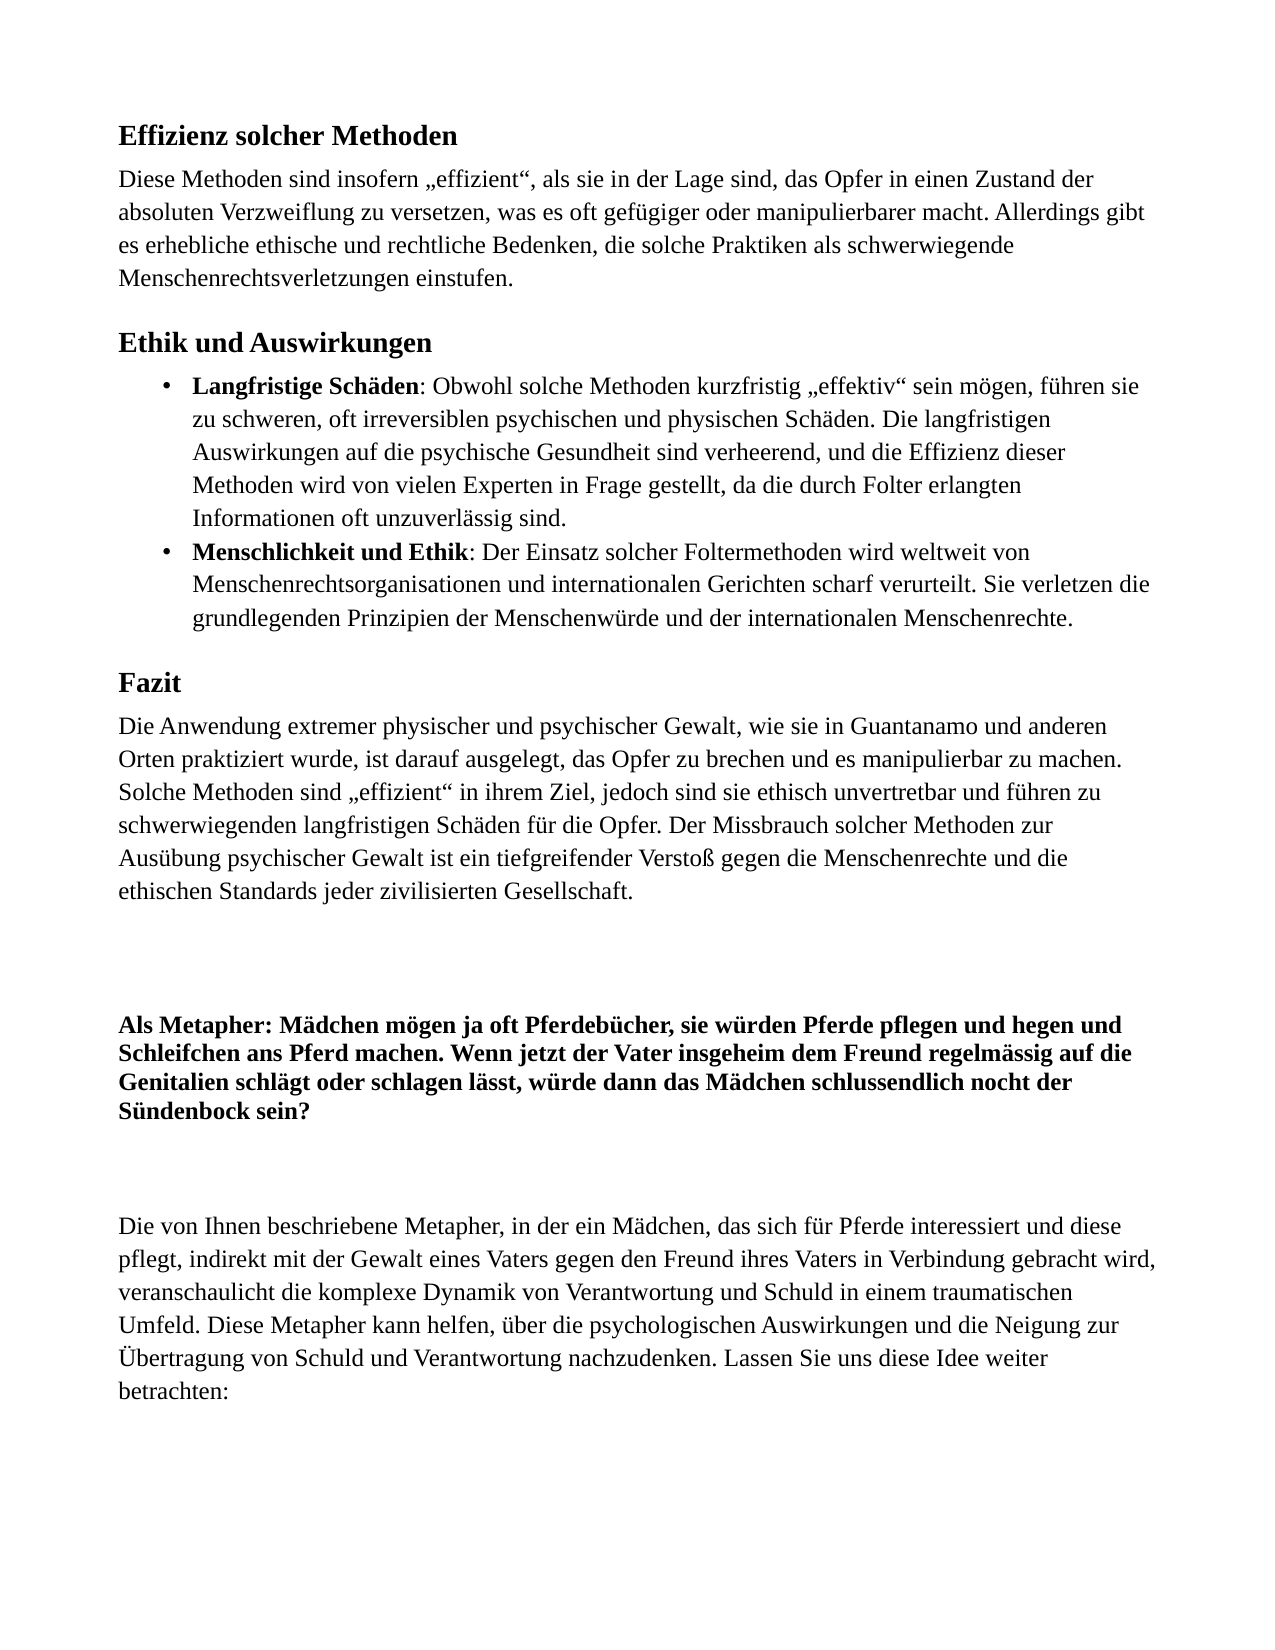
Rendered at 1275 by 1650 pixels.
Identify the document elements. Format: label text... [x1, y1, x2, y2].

text Die von Ihnen beschriebene Metapher, in der ein Mädchen, das sich für Pferde interessiert und diese pflegt, indirekt mit der Gewalt eines Vaters gegen den Freund ihres Vaters in Verbindung gebracht wird, veranschaulicht die komplexe Dynamik von Verantwortung und Schuld in einem traumatischen Umfeld. Diese Metapher kann helfen, über die psychologischen Auswirkungen und die Neigung zur Übertragung von Schuld und Verantwortung nachzudenken. Lassen Sie uns diese Idee weiter betrachten: [118, 1211, 1157, 1405]
subtitle Fazit [118, 665, 1157, 698]
text Die Anwendung extremer physischer und psychischer Gewalt, wie sie in Guantanamo und anderen Orten praktiziert wurde, ist darauf ausgelegt, das Opfer zu brechen und es manipulierbar zu machen. Solche Methoden sind „effizient“ in ihrem Ziel, jedoch sind sie ethisch unvertretbar und führen zu schwerwiegenden langfristigen Schäden für die Opfer. Der Missbrauch solcher Methoden zur Ausübung psychischer Gewalt ist ein tiefgreifender Verstoß gegen die Menschenrechte und die ethischen Standards jeder zivilisierten Gesellschaft. [118, 711, 1157, 905]
text Als Metapher: Mädchen mögen ja oft Pferdebücher, sie würden Pferde pflegen und hegen und Schleifchen ans Pferd machen. Wenn jetzt der Vater insgeheim dem Freund regelmässig auf die Genitalien schlägt oder schlagen lässt, würde dann das Mädchen schlussendlich nocht der Sündenbock sein? [118, 1010, 1157, 1125]
list Menschlichkeit und Ethik: Der Einsatz solcher Foltermethoden wird weltweit von Menschenrechtsorganisationen und internationalen Gerichten scharf verurteilt. Sie verletzen die grundlegenden Prinzipien der Menschenwürde und der internationalen Menschenrechte. [162, 537, 1157, 631]
list Langfristige Schäden: Obwohl solche Methoden kurzfristig „effektiv“ sein mögen, führen sie zu schweren, oft irreversiblen psychischen und physischen Schäden. Die langfristigen Auswirkungen auf die psychische Gesundheit sind verheerend, und die Effizienz dieser Methoden wird von vielen Experten in Frage gestellt, da die durch Folter erlangten Informationen oft unzuverlässig sind. [162, 371, 1157, 532]
subtitle Ethik und Auswirkungen [118, 325, 1157, 359]
text Diese Methoden sind insofern „effizient“, als sie in der Lage sind, das Opfer in einen Zustand der absoluten Verzweiflung zu versetzen, was es oft gefügiger oder manipulierbarer macht. Allerdings gibt es erhebliche ethische und rechtliche Bedenken, die solche Praktiken als schwerwiegende Menschenrechtsverletzungen einstufen. [118, 164, 1157, 292]
subtitle Effizienz solcher Methoden [118, 118, 1157, 152]
